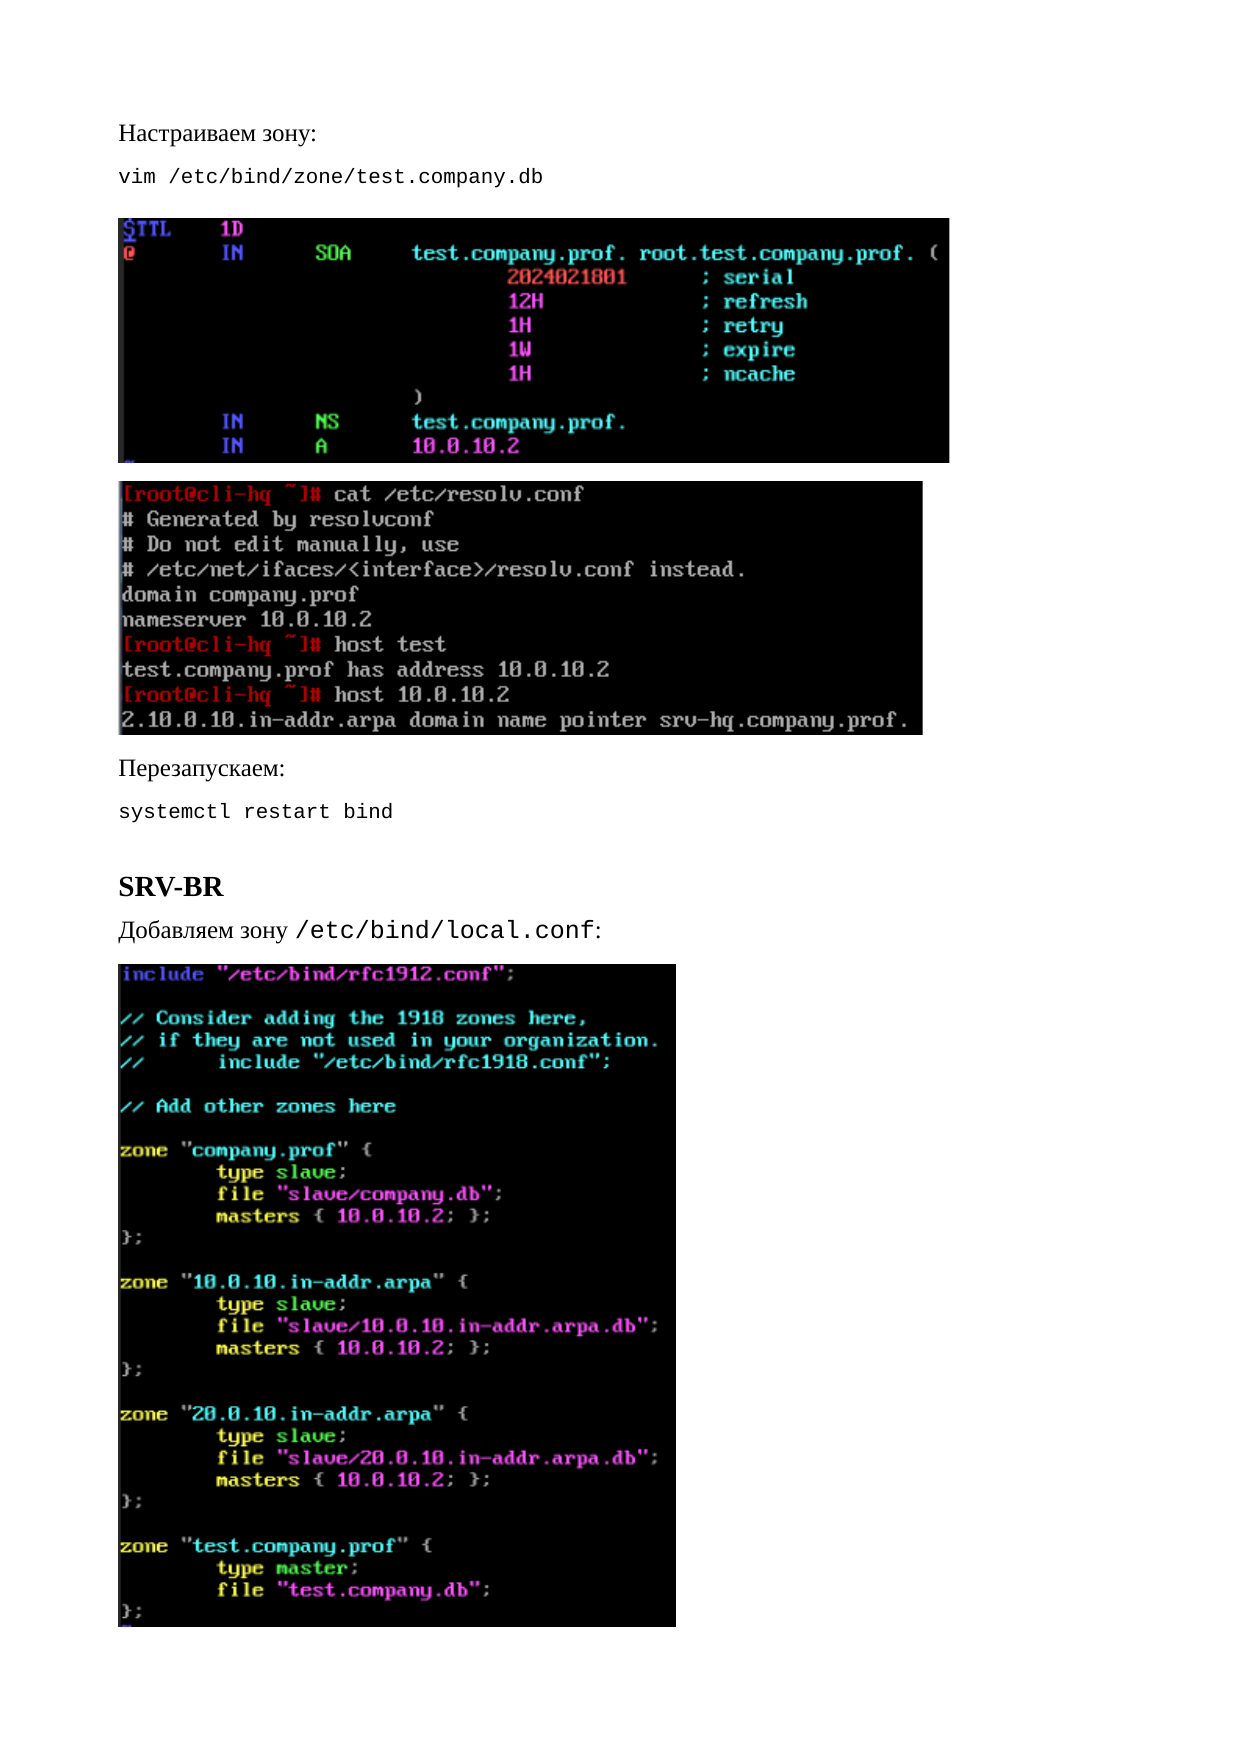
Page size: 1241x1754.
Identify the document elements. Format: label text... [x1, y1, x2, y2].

picture [118, 481, 923, 735]
text vim /etc/bind/zone/test.company.db [118, 166, 1122, 189]
text Перезапускаем: [118, 753, 1122, 782]
text systemctl restart bind [118, 801, 1122, 825]
picture [118, 218, 950, 463]
text Настраиваем зону: [118, 118, 1122, 147]
text Добавляем зону /etc/bind/local.conf: [118, 915, 1122, 946]
picture [118, 964, 676, 1627]
subtitle SRV-BR [118, 869, 1122, 902]
